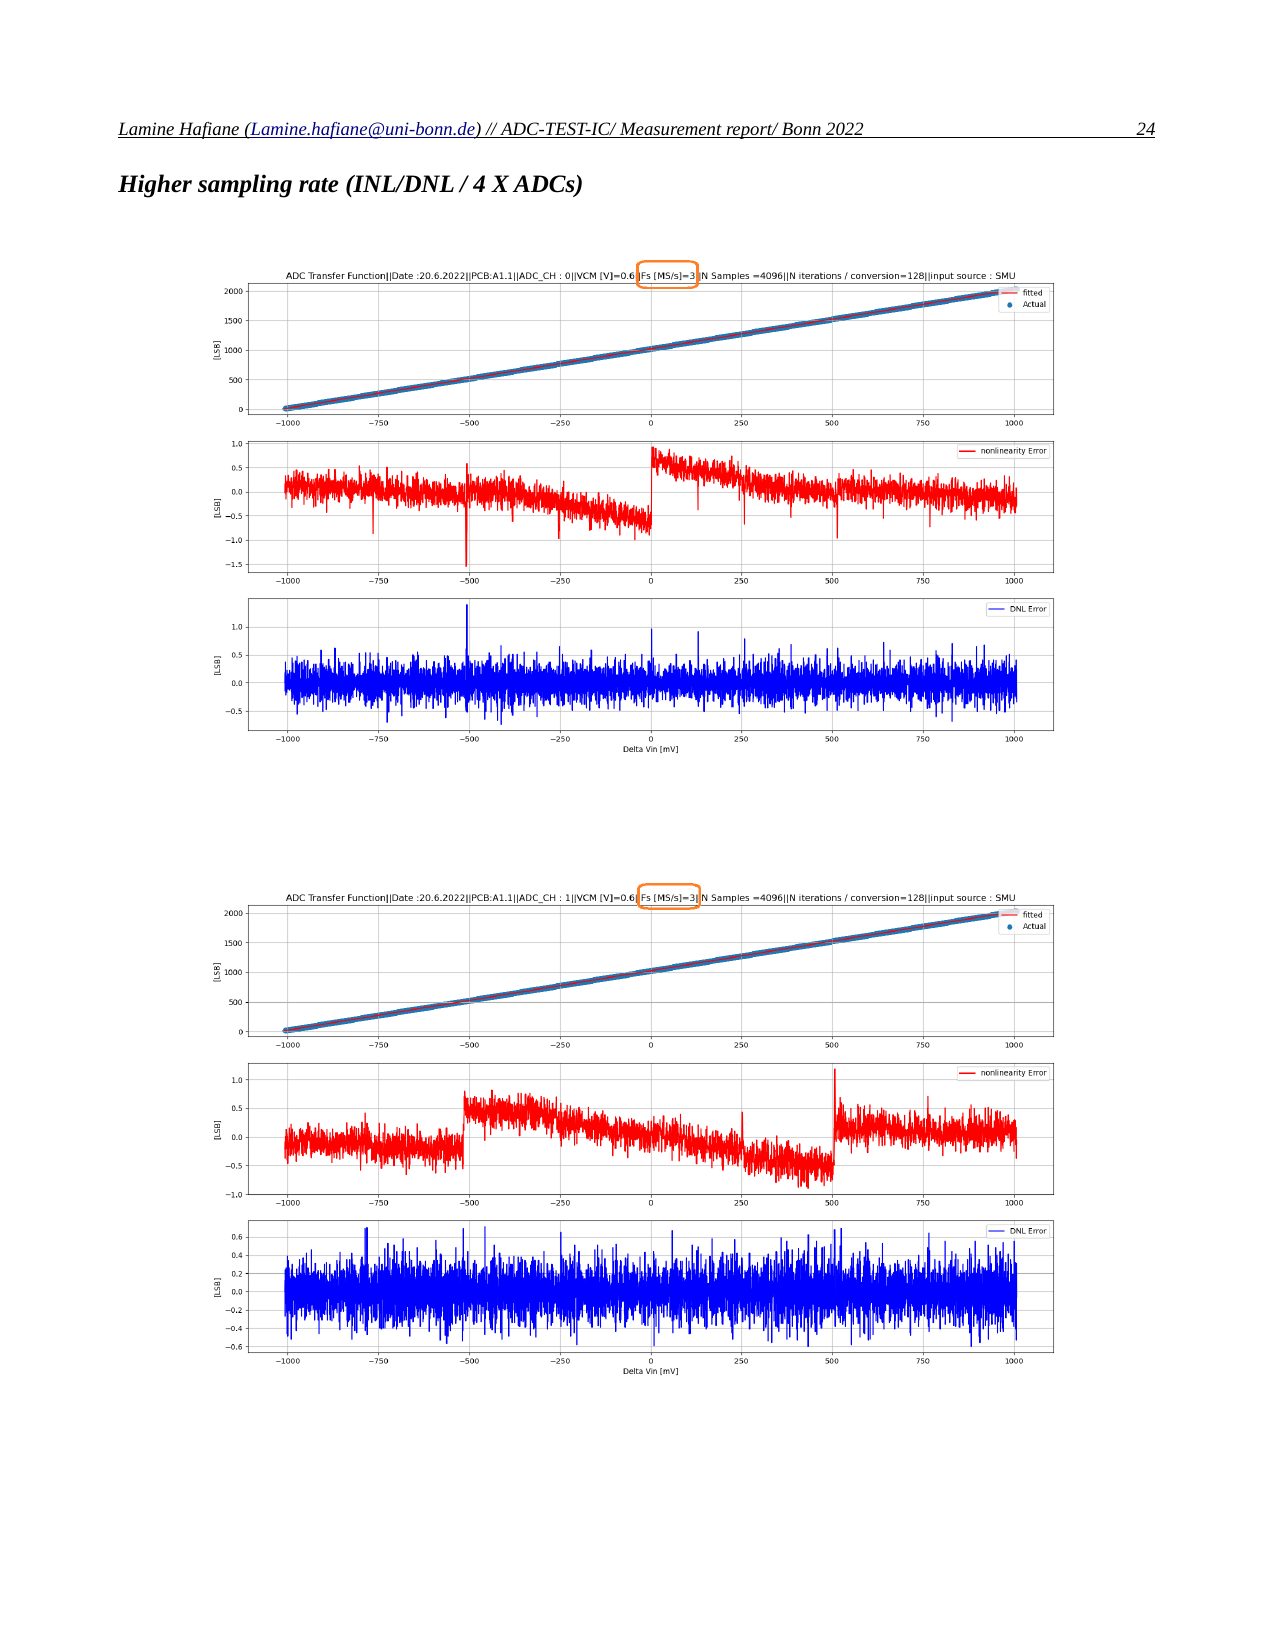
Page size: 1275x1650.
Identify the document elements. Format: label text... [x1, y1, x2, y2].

picture [118, 836, 1157, 1416]
text Higher sampling rate (INL/DNL / 4 X ADCs) [118, 169, 1157, 198]
picture [118, 214, 1157, 794]
